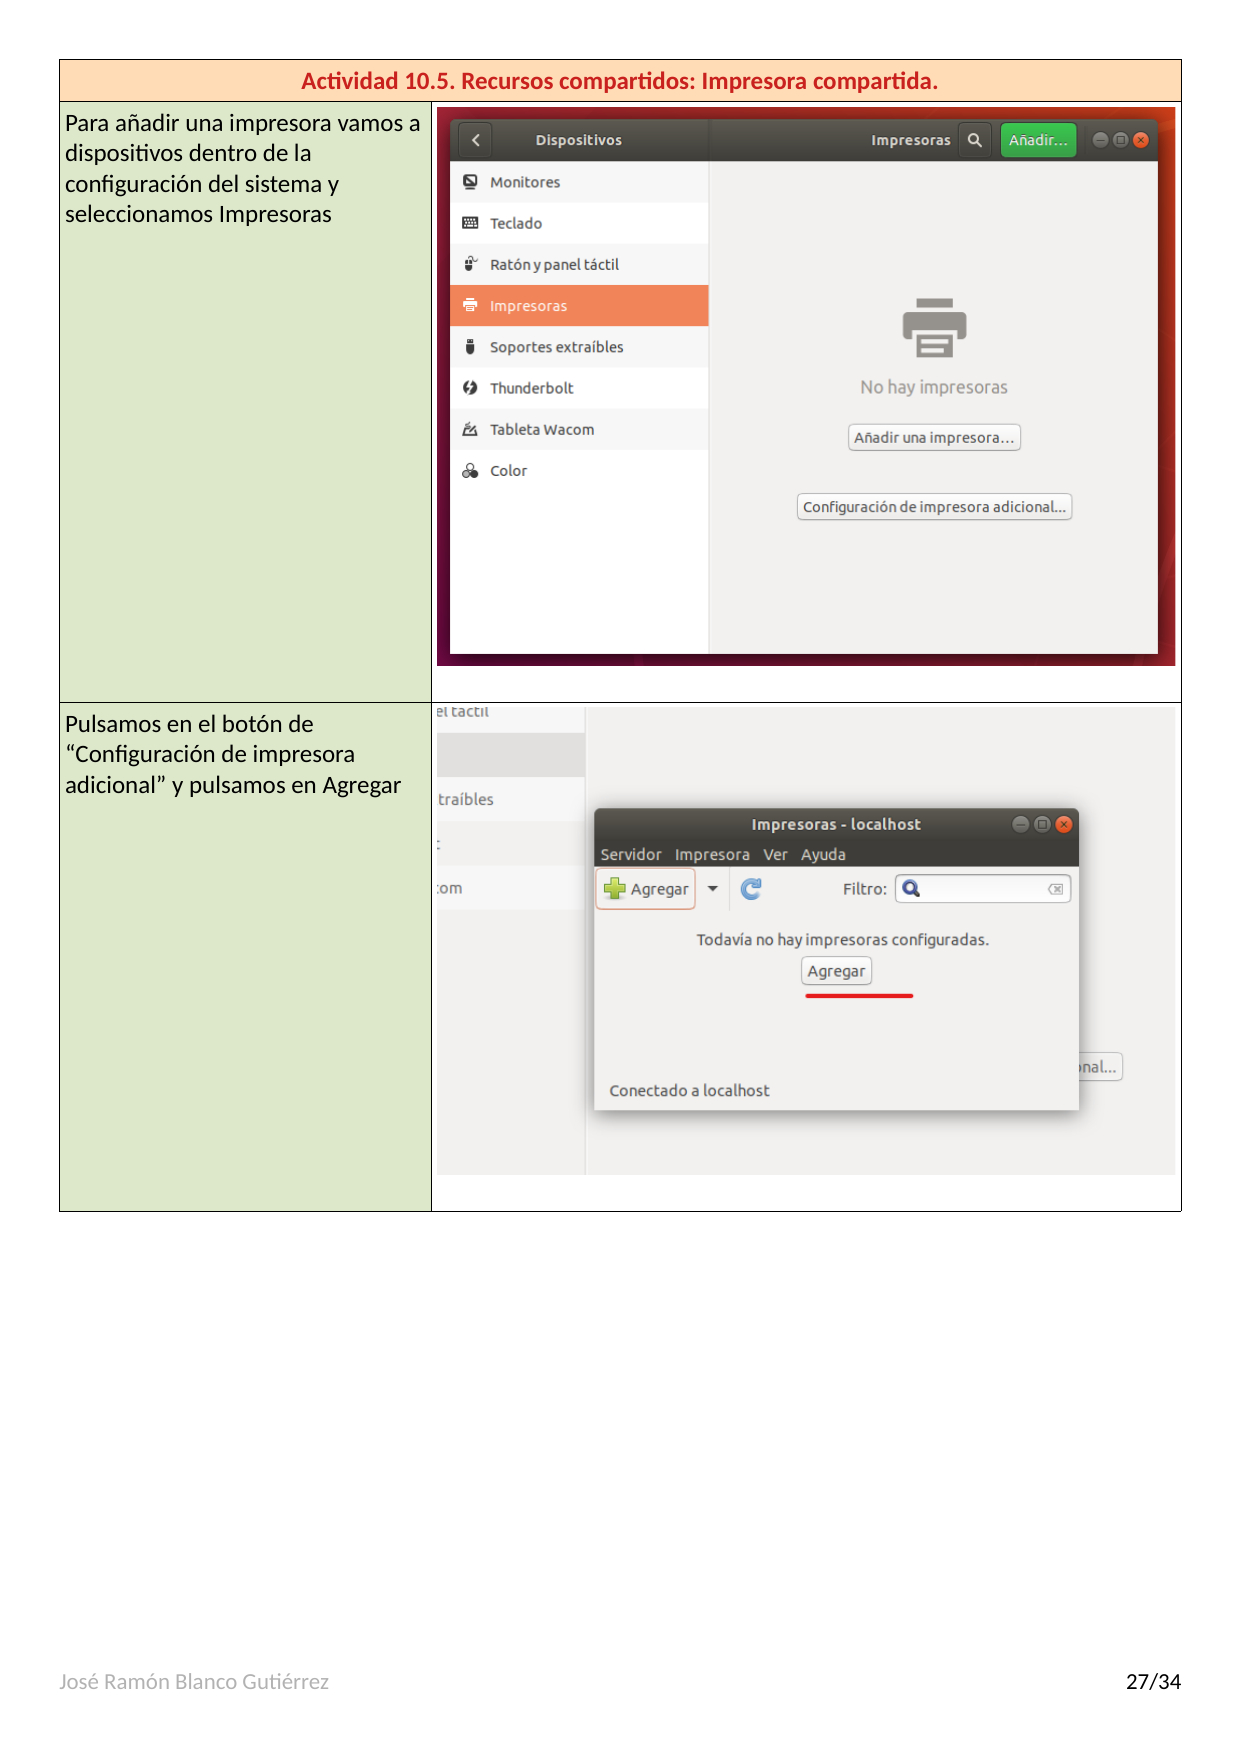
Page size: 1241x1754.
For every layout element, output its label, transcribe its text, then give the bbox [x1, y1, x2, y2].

table_cell [432, 102, 1181, 702]
picture [437, 107, 1176, 666]
table_cell [432, 703, 1181, 1211]
table_header Actividad 10.5. Recursos compartidos: Impresora compartida. [60, 60, 1181, 101]
table_cell Pulsamos en el botón de “Configuración de impresora adicional” y pulsamos en Agregar [60, 703, 431, 1211]
table_cell Para añadir una impresora vamos a dispositivos dentro de la configuración del sistema y seleccionamos Impresoras [60, 102, 431, 702]
picture [437, 707, 1176, 1175]
